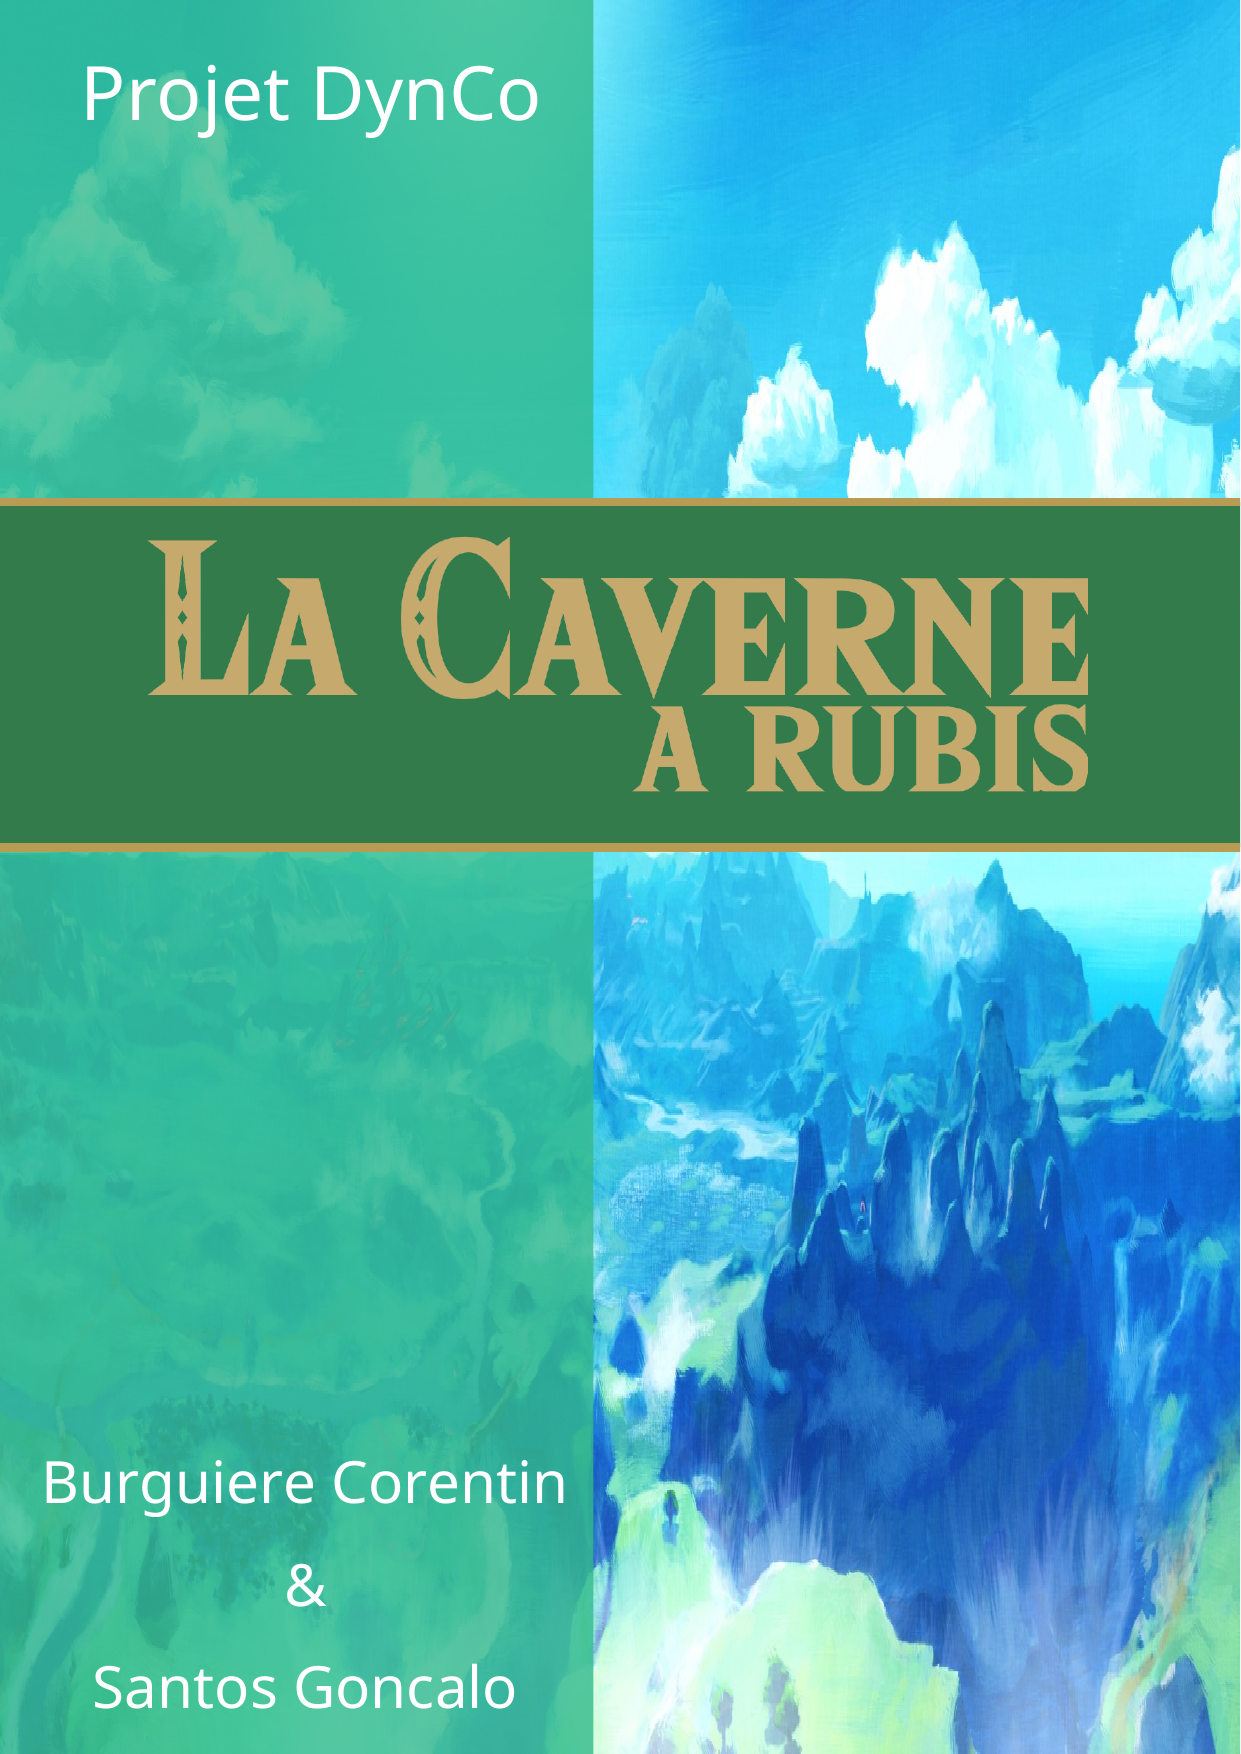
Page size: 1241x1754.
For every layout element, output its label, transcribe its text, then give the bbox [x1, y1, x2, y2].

picture [147, 535, 1093, 796]
text Projet DynCo [56, 40, 567, 141]
text & [32, 1543, 579, 1623]
picture [594, 852, 1241, 1754]
text Burguiere Corentin [32, 1441, 579, 1521]
picture [594, 0, 1241, 498]
text Santos Goncalo [32, 1646, 579, 1715]
